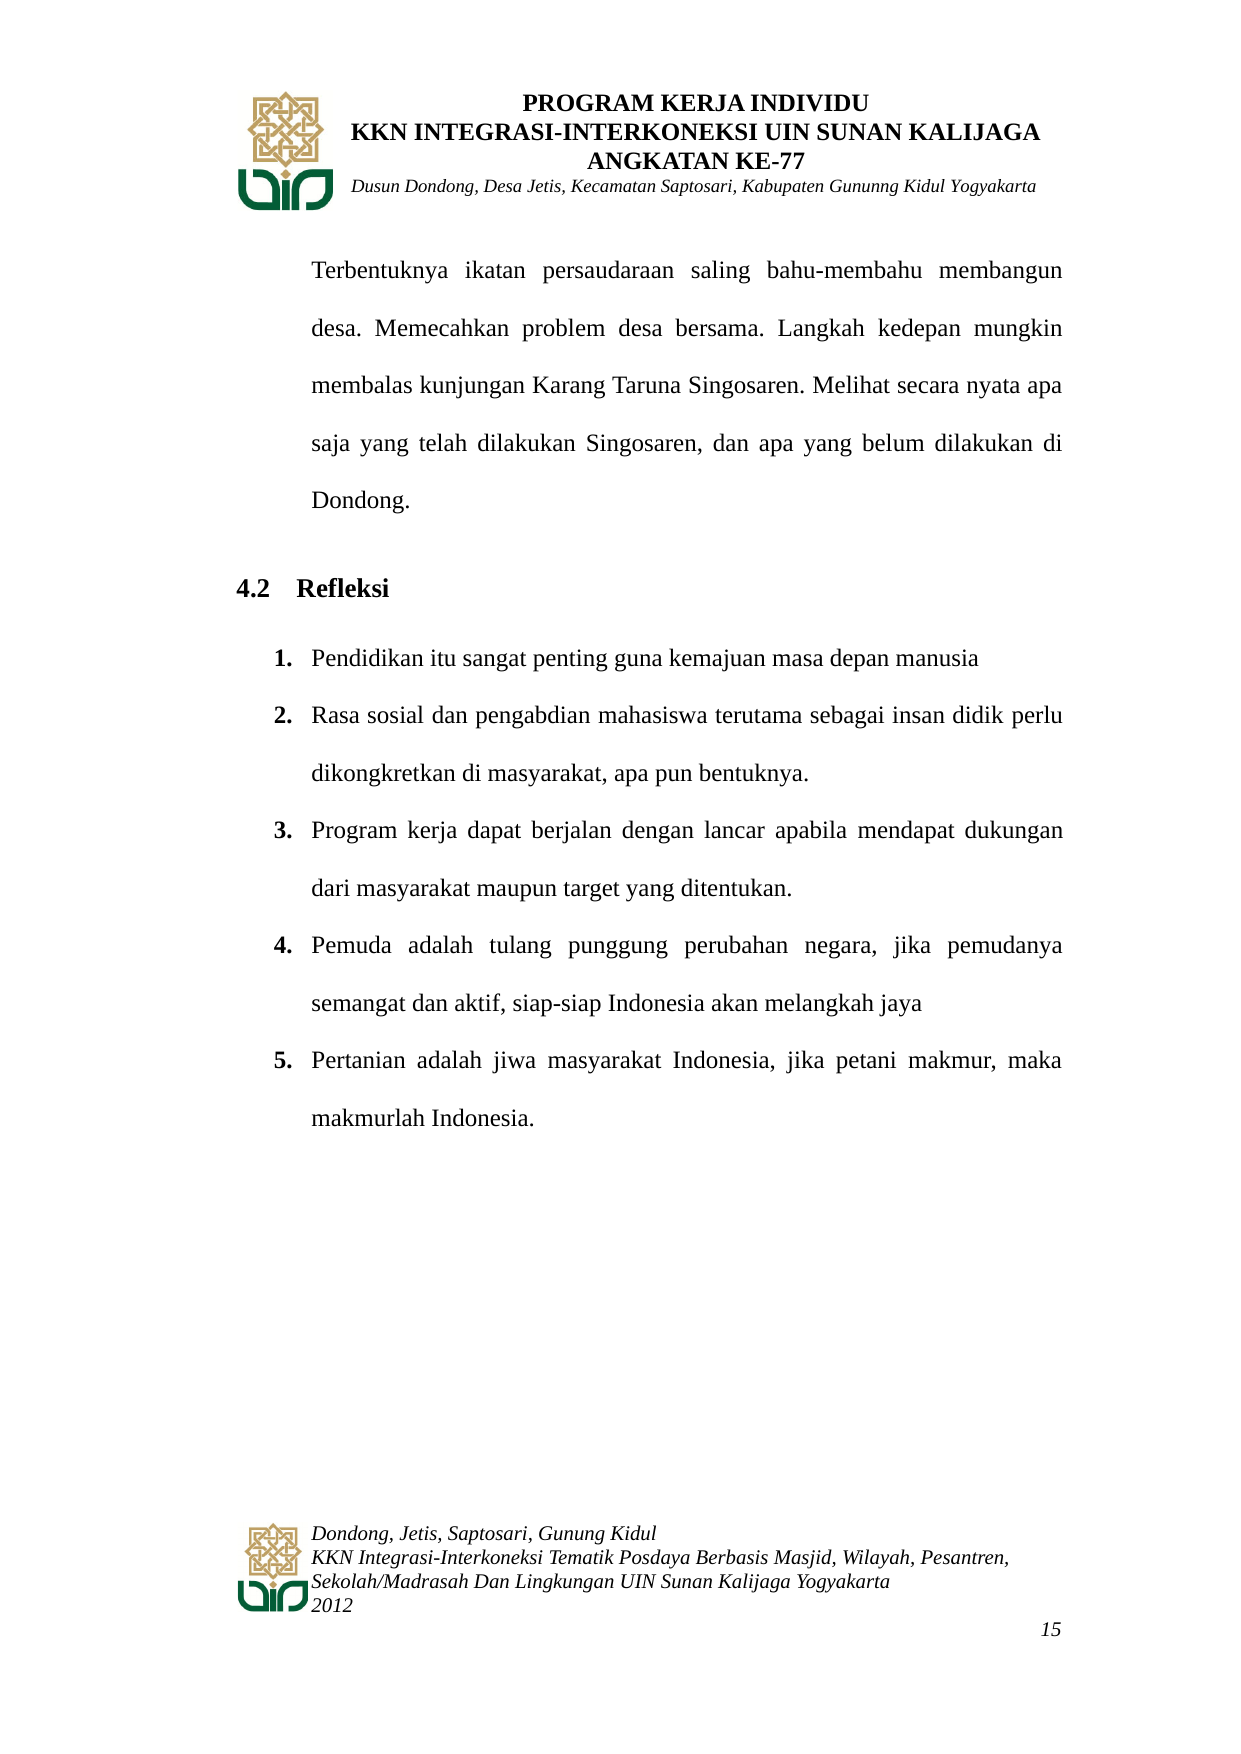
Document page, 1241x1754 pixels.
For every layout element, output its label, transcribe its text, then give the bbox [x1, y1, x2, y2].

subtitle Refleksi [236, 572, 1063, 603]
list Pemuda adalah tulang punggung perubahan negara, jika pemudanya semangat dan aktif, siap-siap Indonesia akan melangkah jaya [274, 930, 1063, 1016]
picture [237, 90, 334, 211]
list Terbentuknya ikatan persaudaraan saling bahu-membahu membangun desa. Memecahkan problem desa bersama. Langkah kedepan mungkin membalas kunjungan Karang Taruna Singosaren. Melihat secara nyata apa saja yang telah dilakukan Singosaren, dan apa yang belum dilakukan di Dondong. [274, 255, 1063, 514]
list Pertanian adalah jiwa masyarakat Indonesia, jika petani makmur, maka makmurlah Indonesia. [274, 1045, 1063, 1131]
picture [237, 1522, 308, 1612]
list Rasa sosial dan pengabdian mahasiswa terutama sebagai insan didik perlu dikongkretkan di masyarakat, apa pun bentuknya. [274, 700, 1063, 786]
list Program kerja dapat berjalan dengan lancar apabila mendapat dukungan dari masyarakat maupun target yang ditentukan. [274, 815, 1063, 901]
list Pendidikan itu sangat penting guna kemajuan masa depan manusia [274, 643, 1063, 671]
